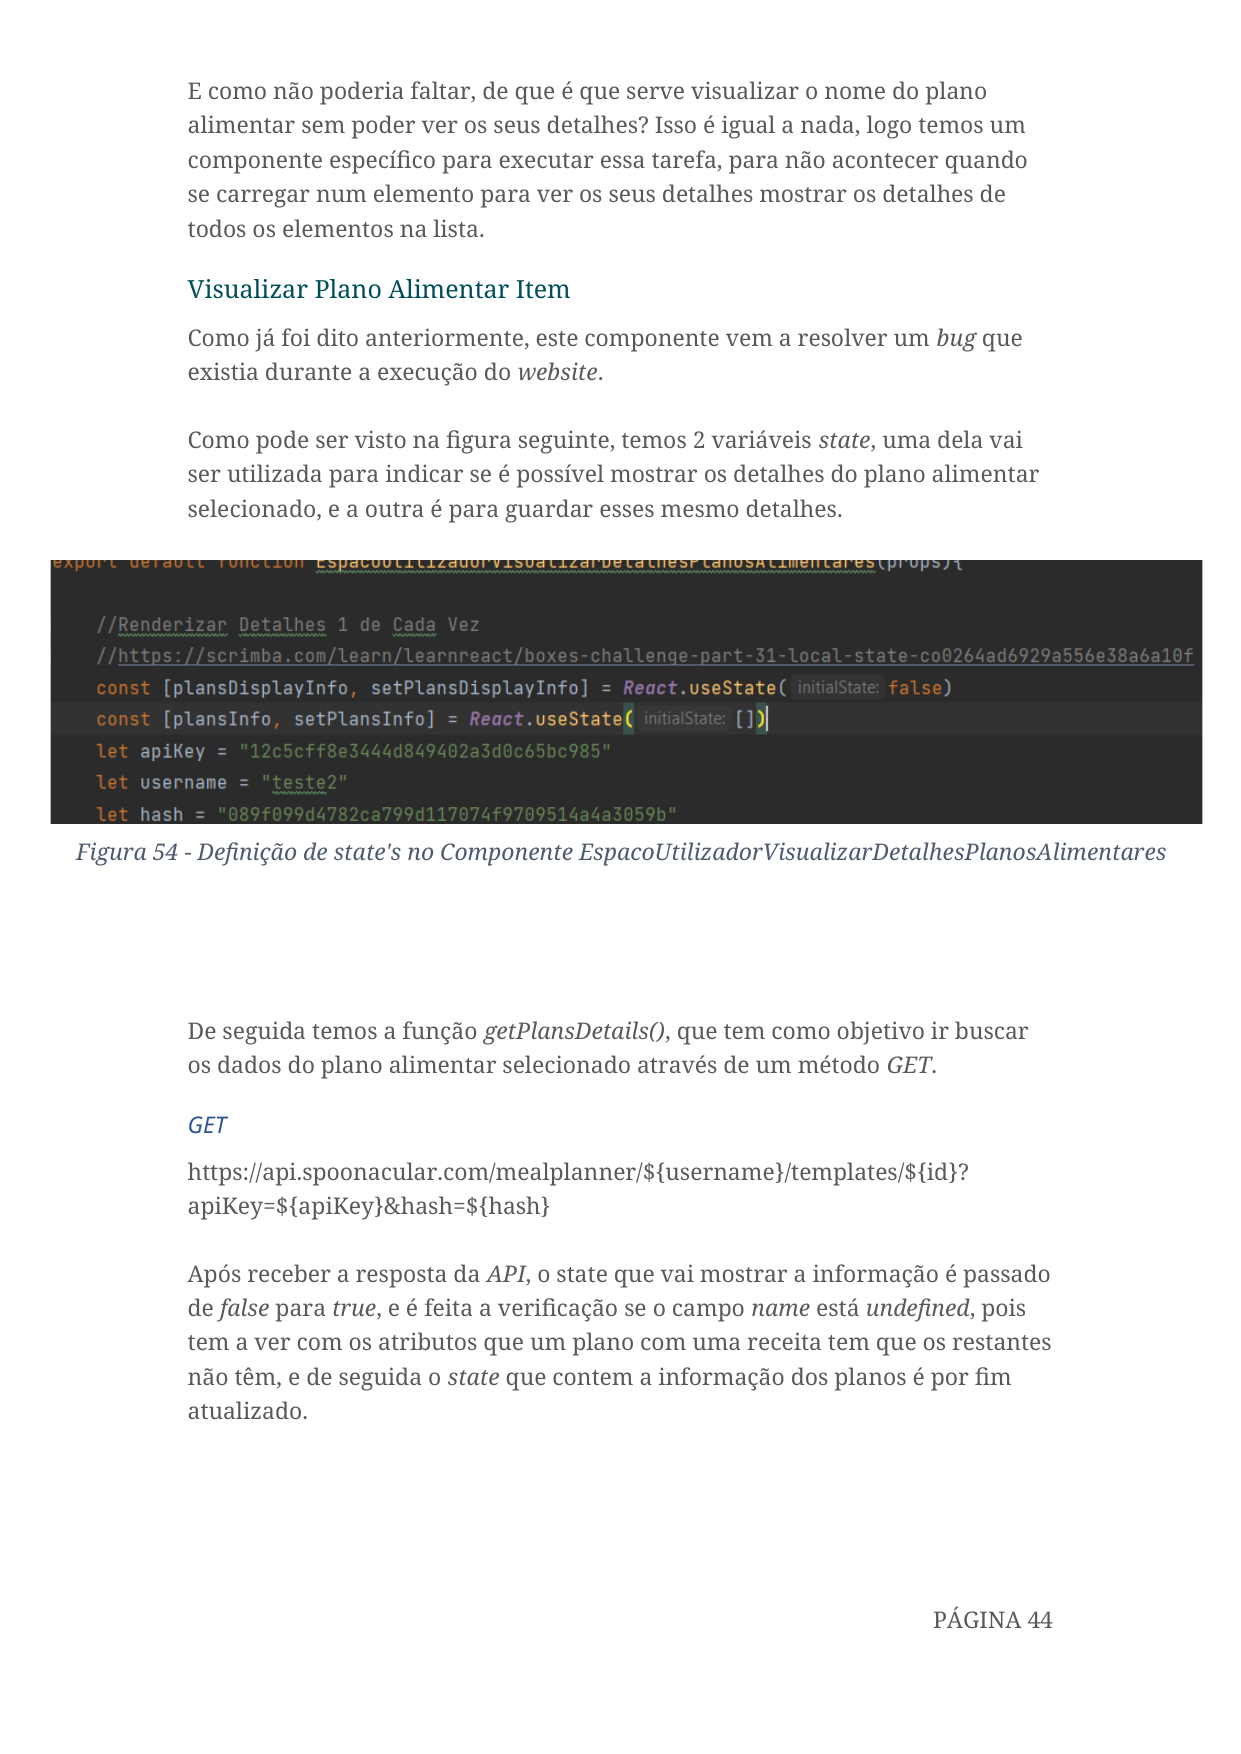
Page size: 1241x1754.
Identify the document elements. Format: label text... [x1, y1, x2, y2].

table_header Figura 54 - Definição de state's no Componente EspacoUtilizadorVisualizarDetalhesPlanosAlimentares [39, 548, 1206, 867]
subtitle GET [187, 1109, 1053, 1140]
text Como pode ser visto na figura seguinte, temos 2 variáveis state, uma dela vai ser utilizada para indicar se é possível mostrar os detalhes do plano alimentar selecionado, e a outra é para guardar esses mesmo detalhes. [187, 424, 1053, 524]
text https://api.spoonacular.com/mealplanner/${username}/templates/${id}?apiKey=${apiKey}&hash=${hash} [187, 1156, 1053, 1221]
text De seguida temos a função getPlansDetails(), que tem como objetivo ir buscar os dados do plano alimentar selecionado através de um método GET. [187, 1015, 1053, 1081]
text Após receber a resposta da API, o state que vai mostrar a informação é passado de false para true, e é feita a verificação se o campo name está undefined, pois tem a ver com os atributos que um plano com uma receita tem que os restantes não têm, e de seguida o state que contem a informação dos planos é por fim atualizado. [187, 1258, 1053, 1426]
text E como não poderia faltar, de que é que serve visualizar o nome do plano alimentar sem poder ver os seus detalhes? Isso é igual a nada, logo temos um componente específico para executar essa tarefa, para não acontecer quando se carregar num elemento para ver os seus detalhes mostrar os detalhes de todos os elementos na lista. [187, 75, 1053, 244]
text Como já foi dito anteriormente, este componente vem a resolver um bug que existia durante a execução do website. [187, 322, 1053, 387]
subtitle Visualizar Plano Alimentar Item [187, 272, 1053, 306]
